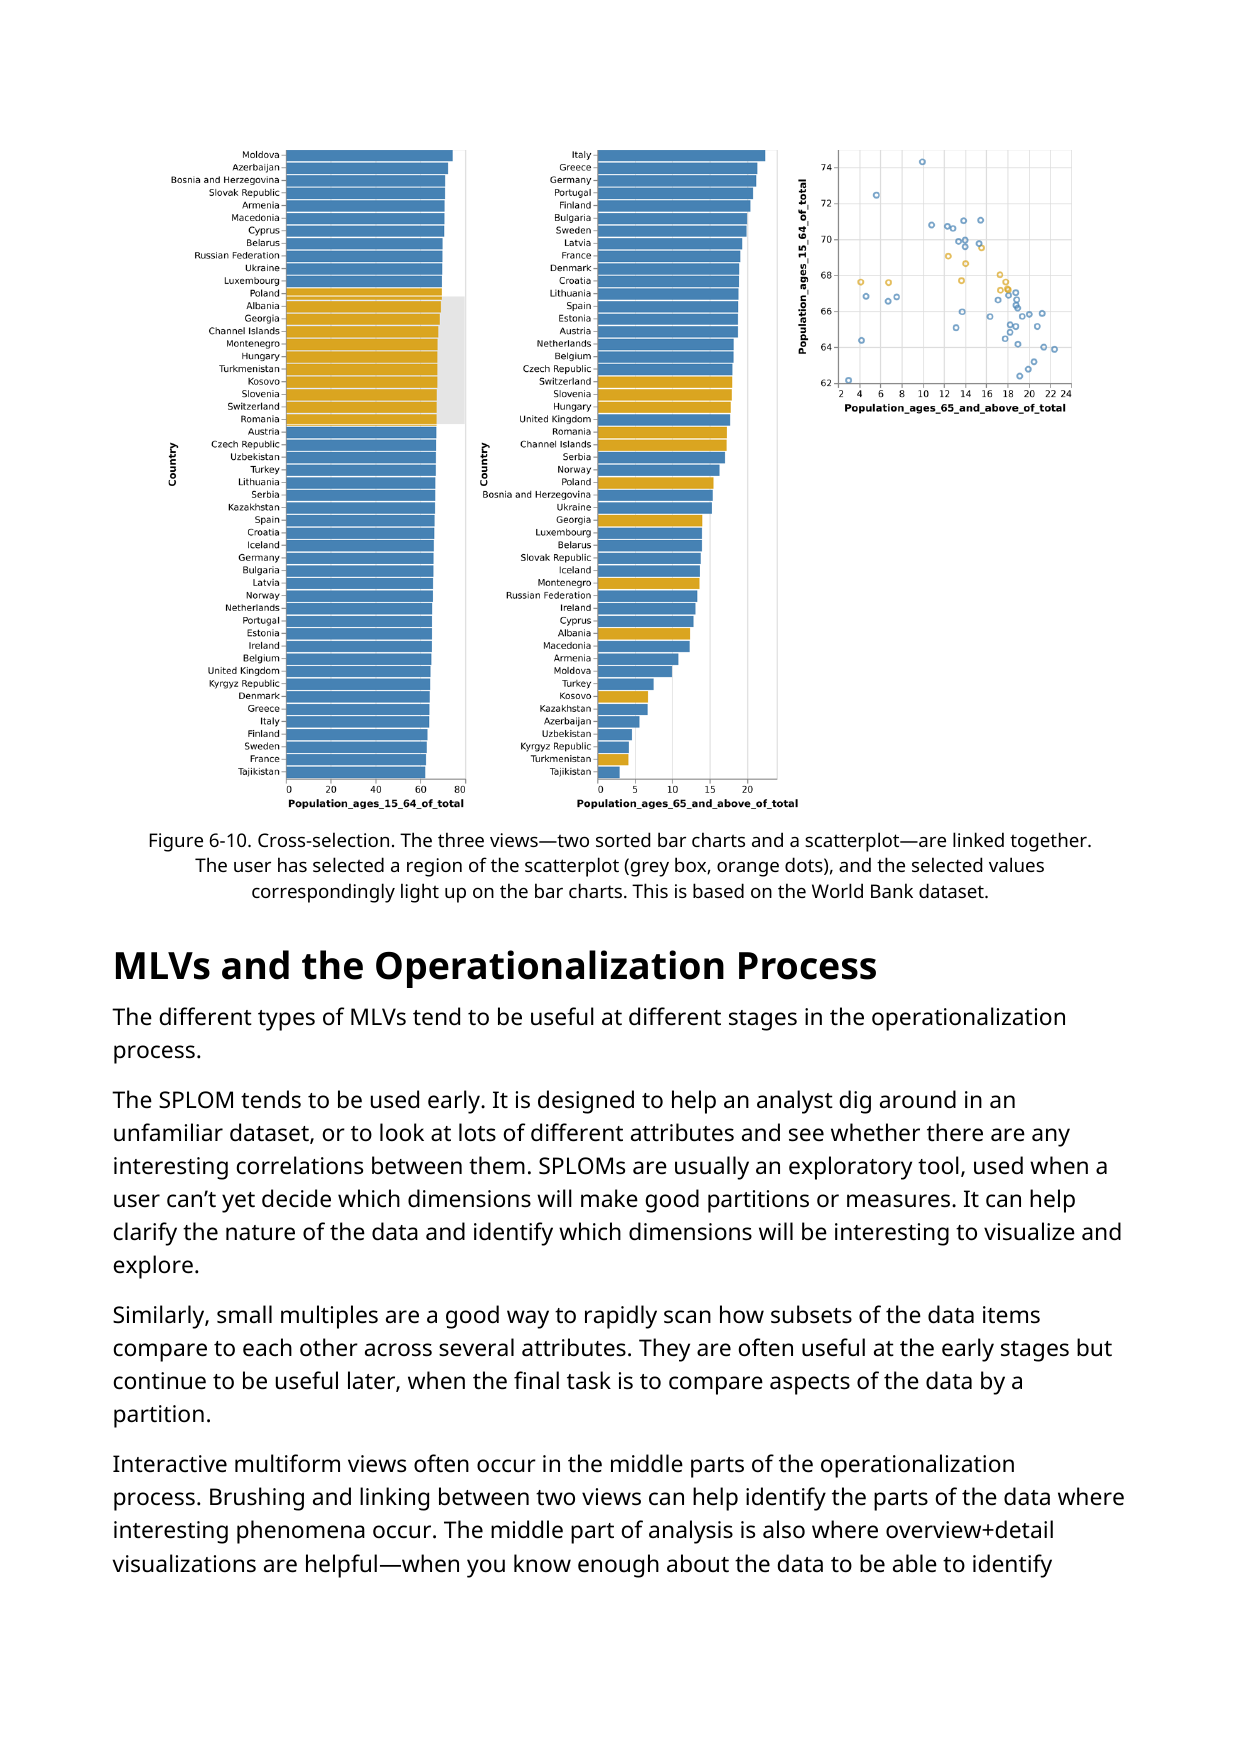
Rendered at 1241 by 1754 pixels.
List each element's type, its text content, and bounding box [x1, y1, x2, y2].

text Similarly, small multiples are a good way to rapidly scan how subsets of the data items compare to each other across several attributes. They are often useful at the early stages but continue to be useful later, when the final task is to compare aspects of the data by a partition. [112, 1299, 1128, 1430]
subtitle Figure 6-10. Cross-selection. The three views—two sorted bar charts and a scatterplot—are linked together. The user has selected a region of the scatterplot (grey box, orange dots), and the selected values correspondingly light up on the bar charts. This is based on the World Bank dataset. [142, 827, 1098, 904]
text The different types of MLVs tend to be useful at different stages in the operationalization process. [112, 1001, 1128, 1065]
text The SPLOM tends to be used early. It is designed to help an analyst dig around in an unfamiliar dataset, or to look at lots of different attributes and see whether there are any interesting correlations between them. SPLOMs are usually an exploratory tool, used when a user can’t yet decide which dimensions will make good partitions or measures. It can help clarify the nature of the data and identify which dimensions will be interesting to visualize and explore. [112, 1084, 1128, 1281]
text Interactive multiform views often occur in the middle parts of the operationalization process. Brushing and linking between two views can help identify the parts of the data where interesting phenomena occur. The middle part of analysis is also where overview+detail visualizations are helpful—when you know enough about the data to be able to identify [112, 1448, 1128, 1579]
subtitle MLVs and the Operationalization Process [112, 939, 1128, 990]
